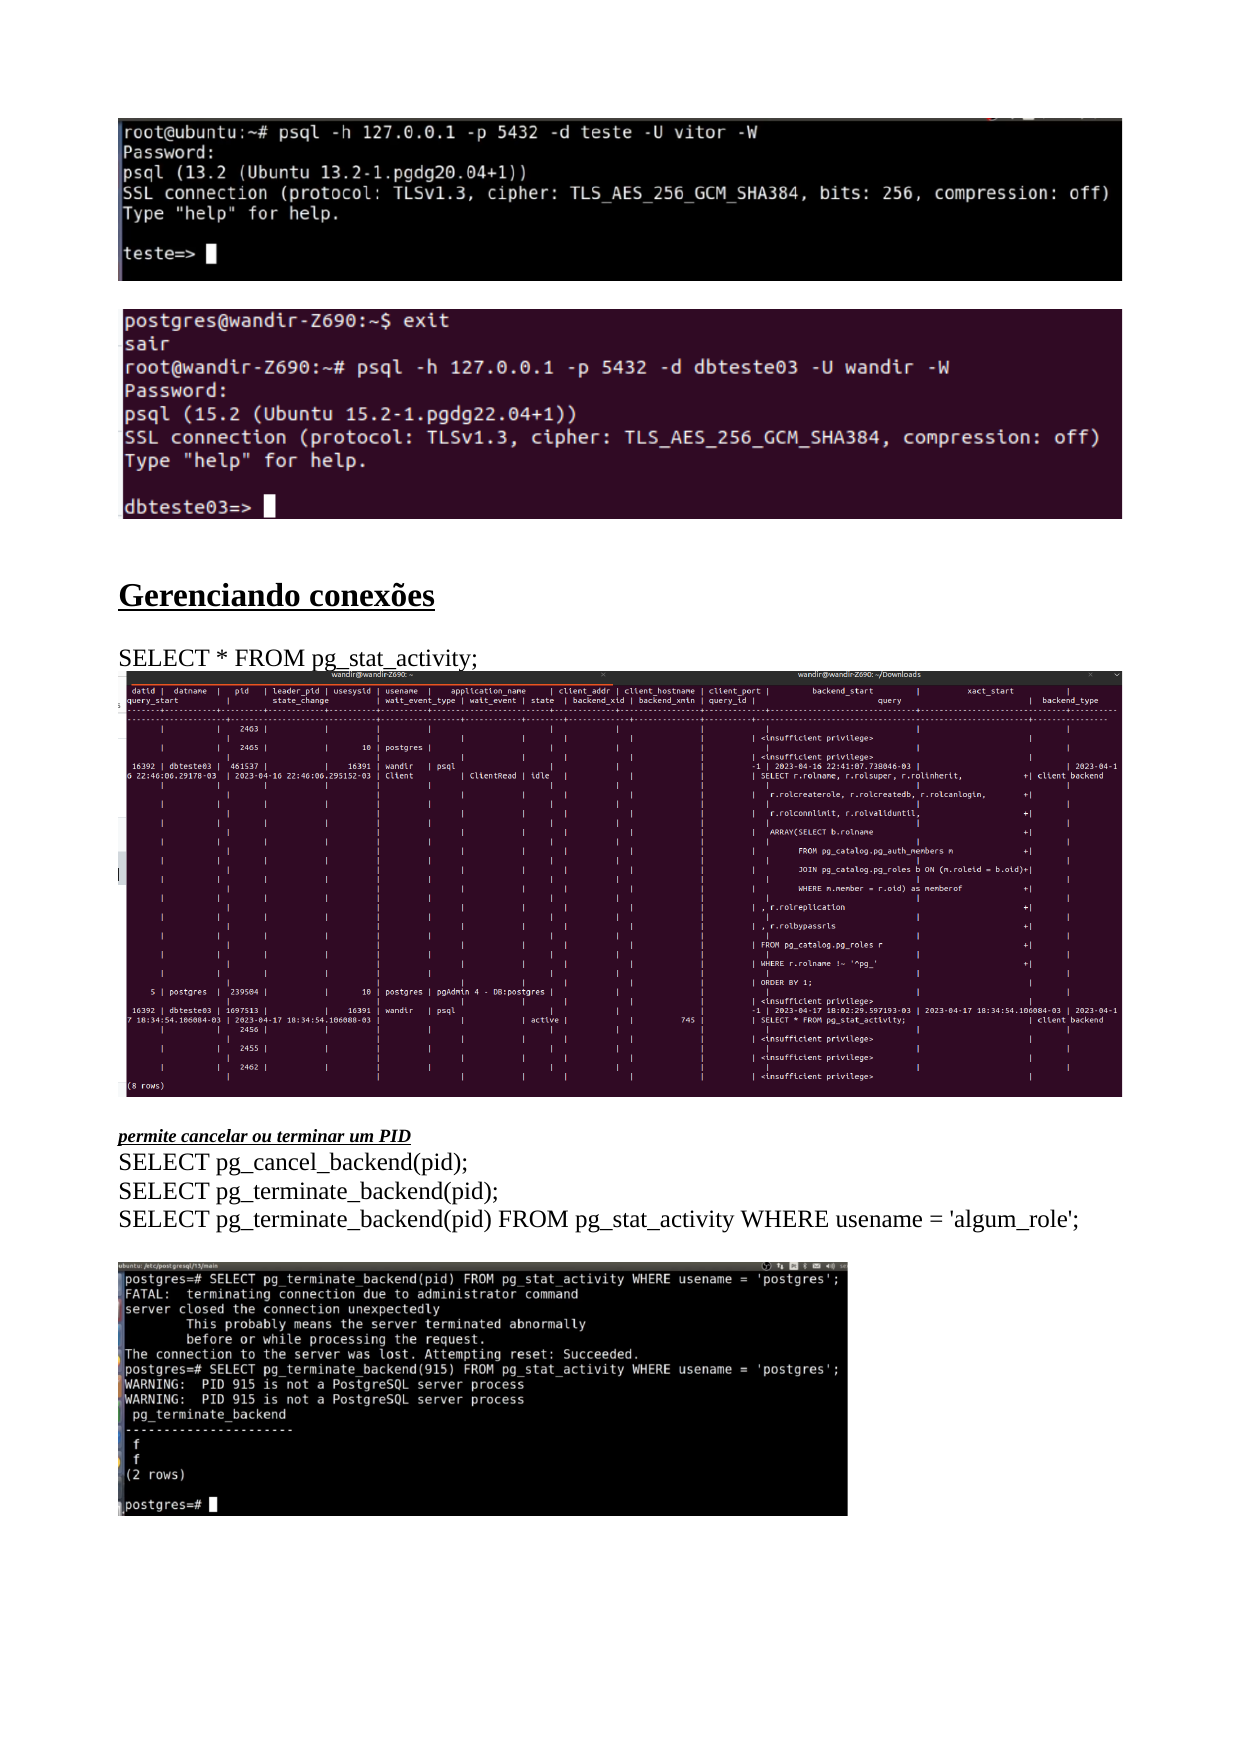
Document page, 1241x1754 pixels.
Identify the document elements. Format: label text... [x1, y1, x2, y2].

picture [118, 309, 1123, 519]
picture [118, 1262, 848, 1516]
text SELECT * FROM pg_stat_activity; [118, 643, 1122, 671]
picture [118, 118, 1123, 281]
text SELECT pg_terminate_backend(pid); [118, 1176, 1122, 1204]
text Gerenciando conexões [118, 576, 1122, 614]
text SELECT pg_cancel_backend(pid); [118, 1147, 1122, 1176]
text SELECT pg_terminate_backend(pid) FROM pg_stat_activity WHERE usename = 'algum_role'; [118, 1204, 1122, 1233]
picture [118, 671, 1123, 1097]
text permite cancelar ou terminar um PID [118, 1125, 1122, 1147]
